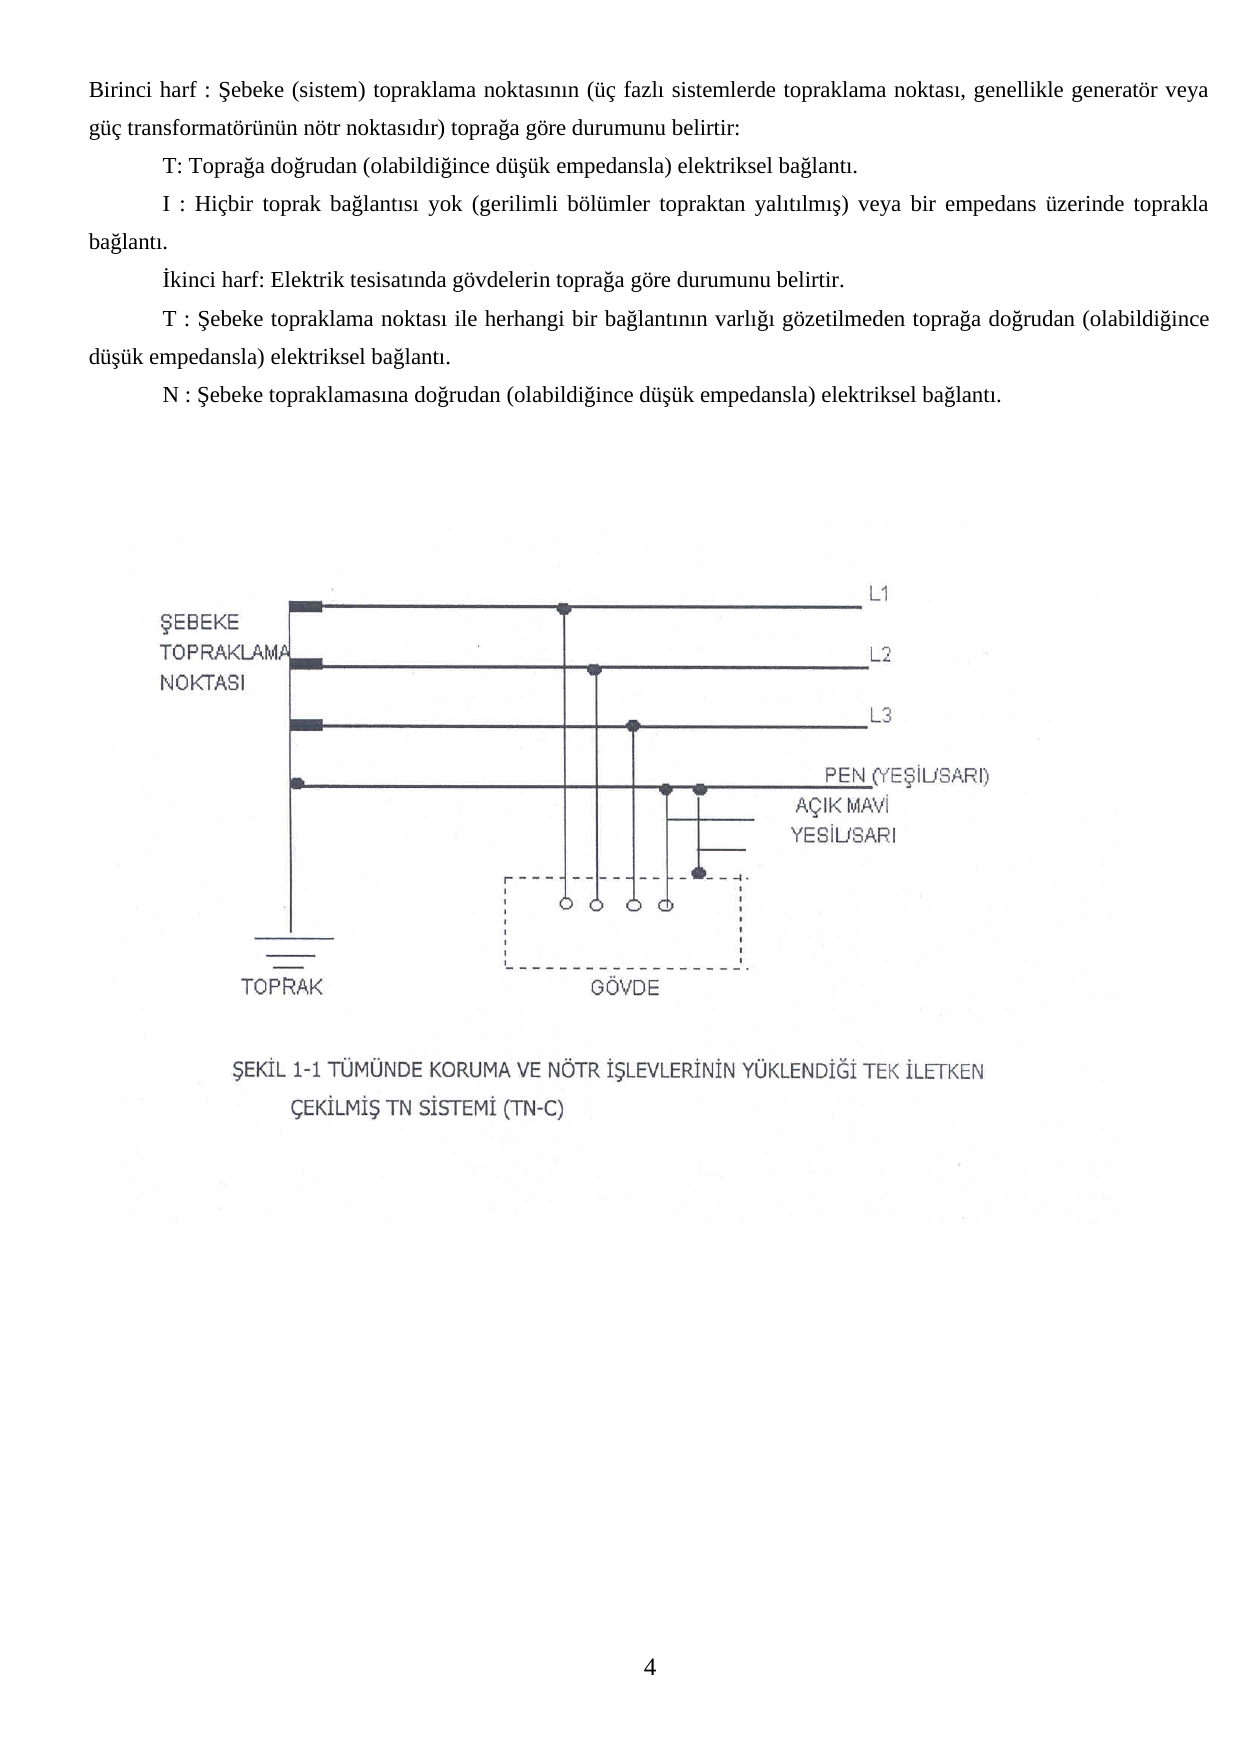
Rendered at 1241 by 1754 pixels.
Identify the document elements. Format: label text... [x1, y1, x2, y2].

text T: Toprağa doğrudan (olabildiğince düşük empedansla) elektriksel bağlantı. [88, 153, 1211, 178]
picture [110, 516, 1123, 1224]
text I : Hiçbir toprak bağlantısı yok (gerilimli bölümler topraktan yalıtılmış) veya bir empedans üzerinde toprakla bağlantı. [88, 191, 1211, 255]
text Birinci harf : Şebeke (sistem) topraklama noktasının (üç fazlı sistemlerde topraklama noktası, genellikle generatör veya güç transformatörünün nötr noktasıdır) toprağa göre durumunu belirtir: [88, 77, 1211, 140]
text İkinci harf: Elektrik tesisatında gövdelerin toprağa göre durumunu belirtir. [88, 267, 1211, 293]
text N : Şebeke topraklamasına doğrudan (olabildiğince düşük empedansla) elektriksel bağlantı. [88, 382, 1211, 407]
text T : Şebeke topraklama noktası ile herhangi bir bağlantının varlığı gözetilmeden toprağa doğrudan (olabildiğince düşük empedansla) elektriksel bağlantı. [88, 306, 1211, 369]
